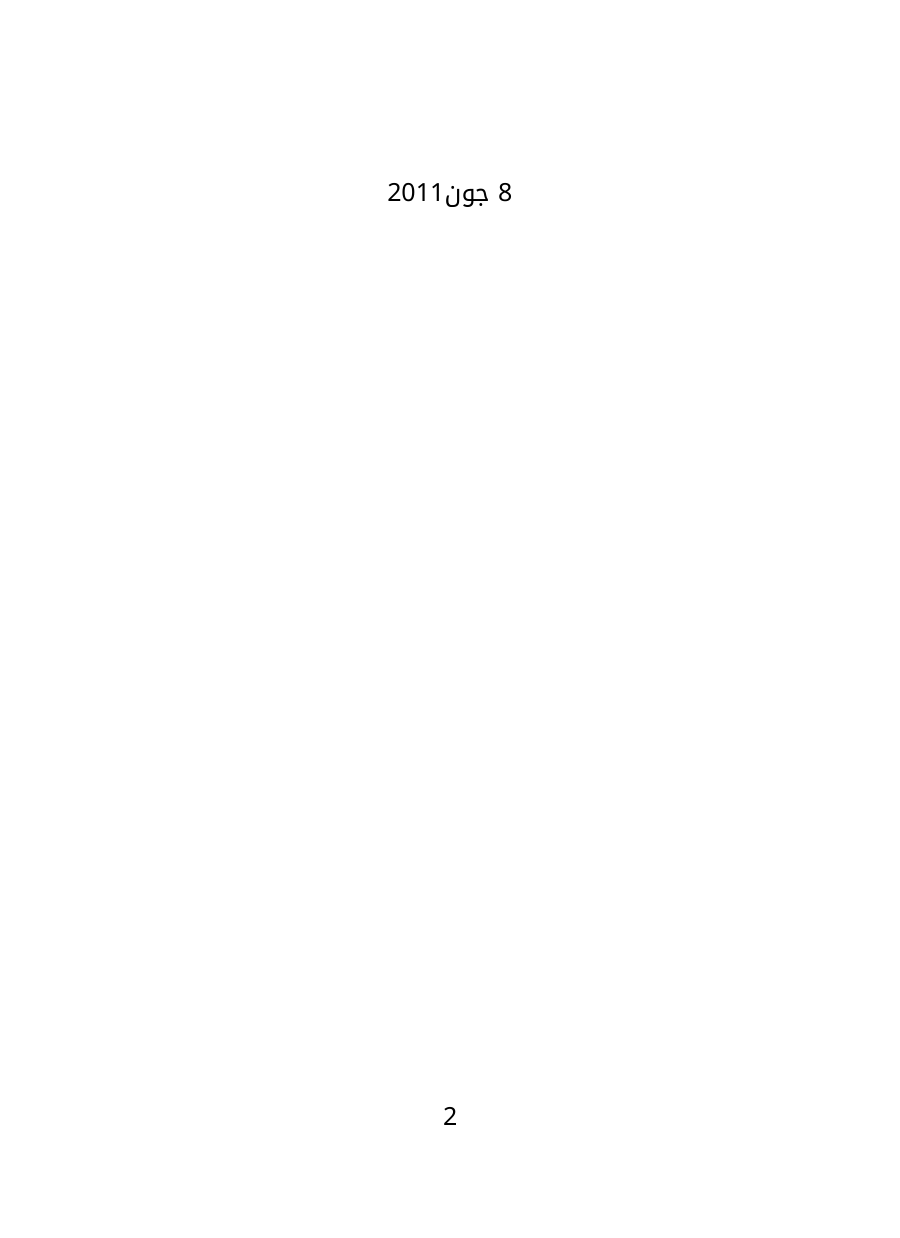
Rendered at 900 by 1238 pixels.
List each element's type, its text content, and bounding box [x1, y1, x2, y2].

text 8 جون2011 [105, 169, 795, 216]
